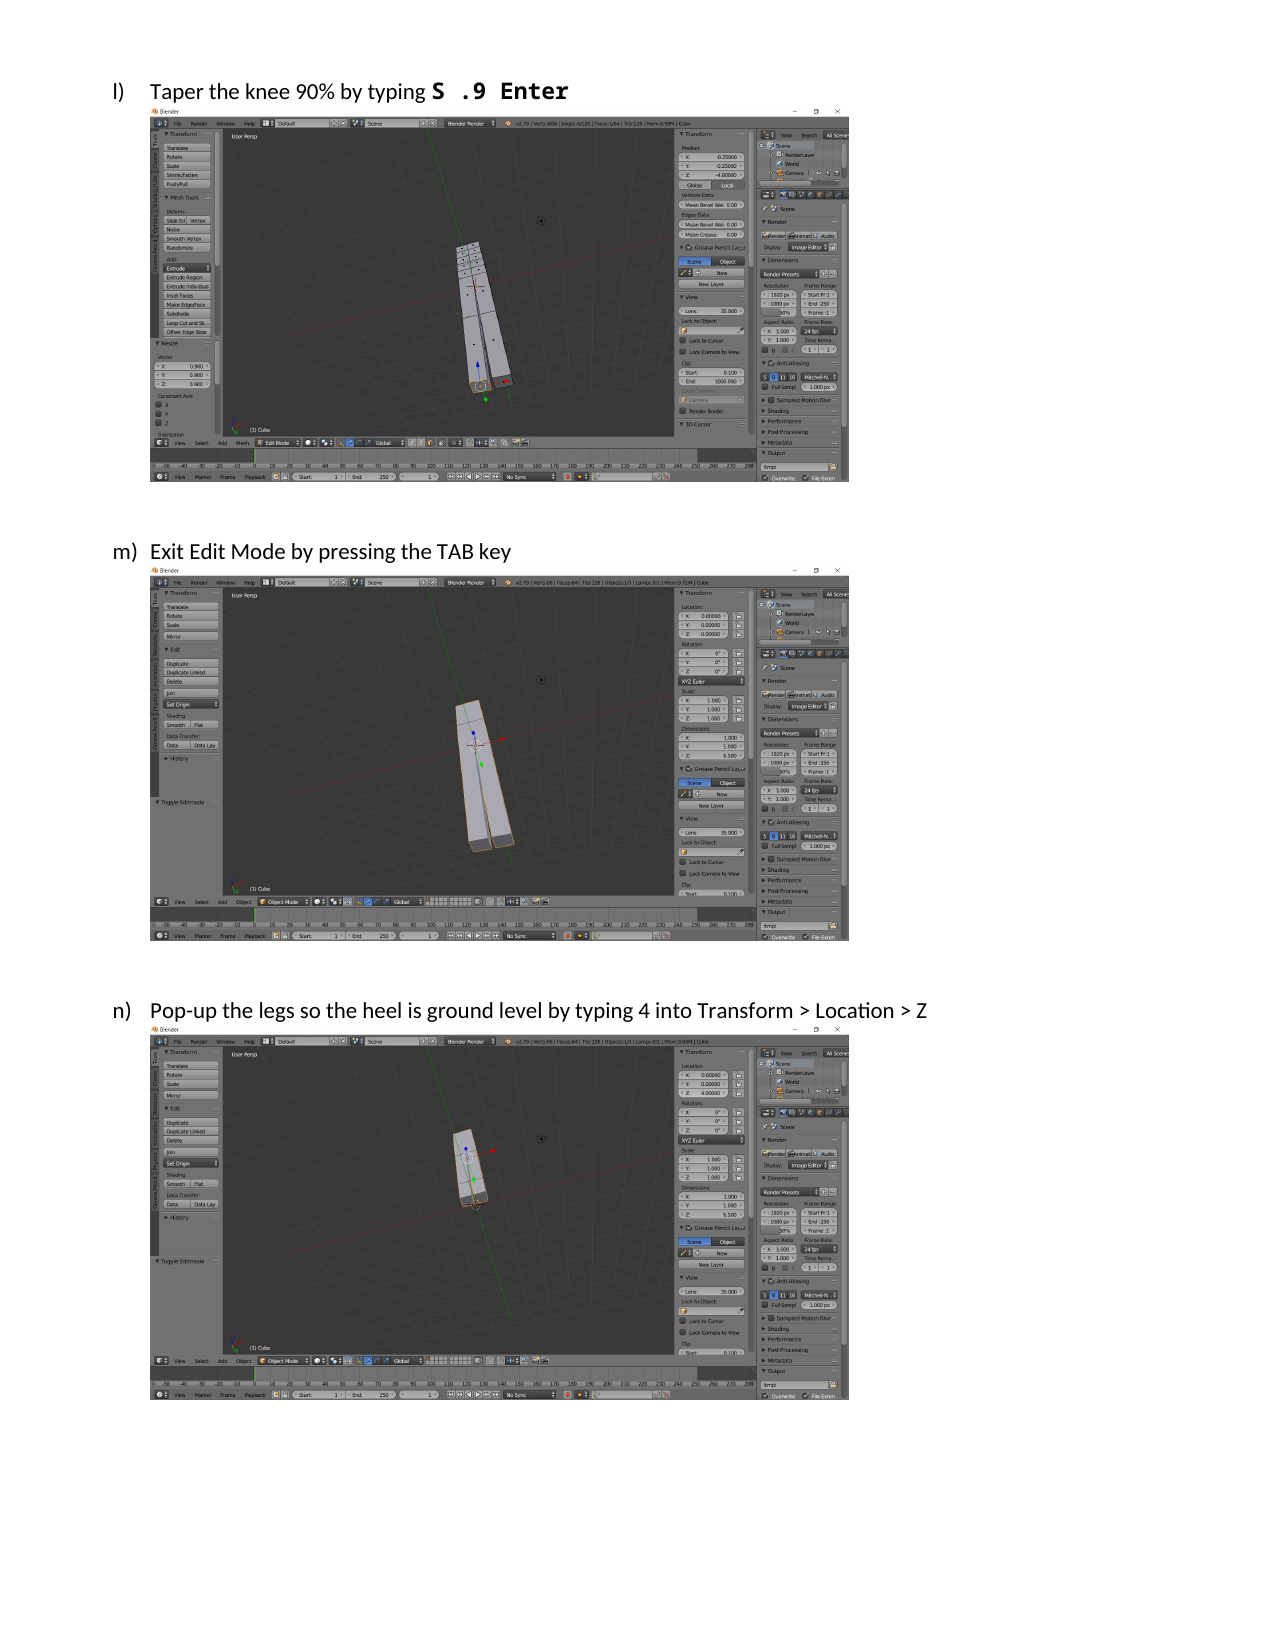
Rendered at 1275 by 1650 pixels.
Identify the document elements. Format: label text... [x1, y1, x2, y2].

list Taper the knee 90% by typing S .9 Enter [112, 75, 1200, 509]
list Pop-up the legs so the heel is ground level by typing 4 into Transform > Location > Z [112, 996, 1200, 1399]
list Exit Edit Mode by pressing the TAB key [112, 537, 1200, 940]
